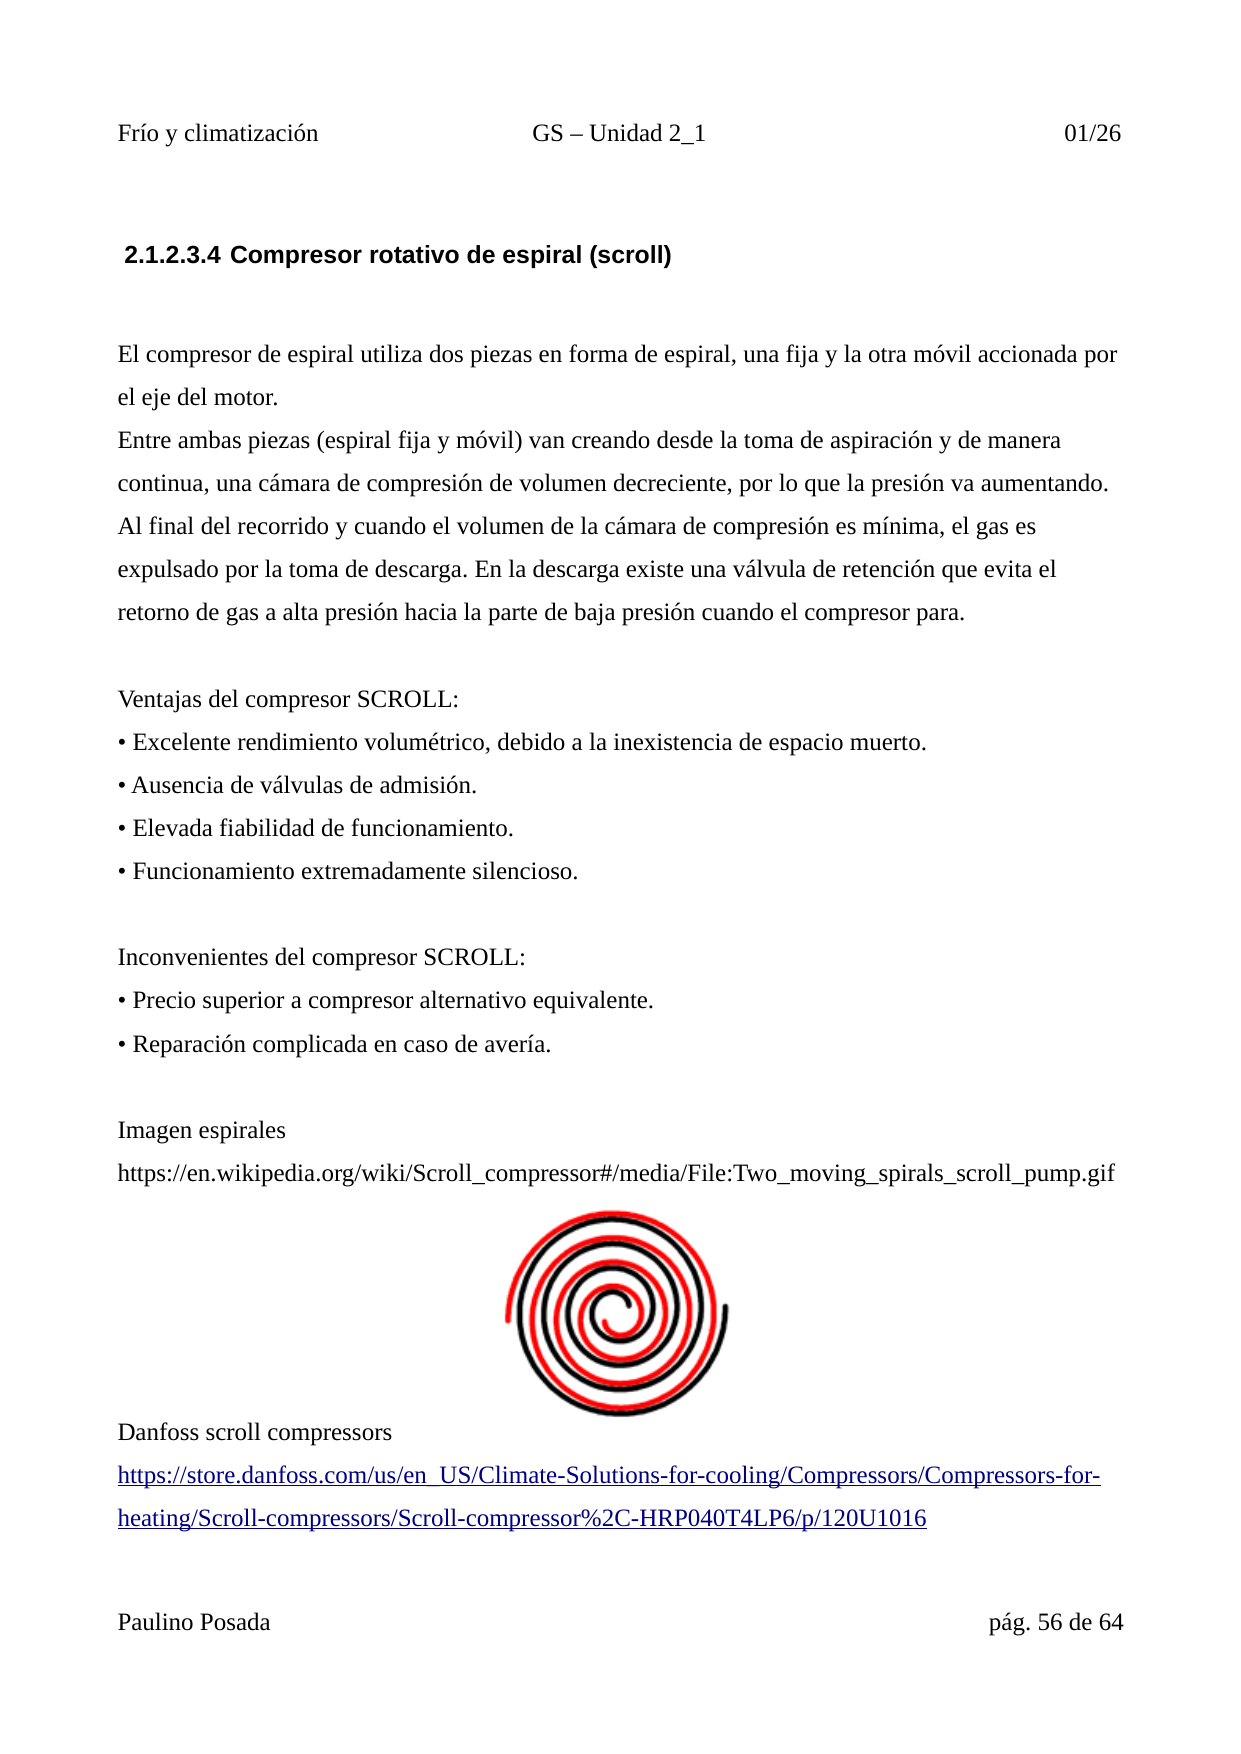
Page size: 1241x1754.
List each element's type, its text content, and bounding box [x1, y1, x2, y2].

text • Reparación complicada en caso de avería. [117, 1029, 1123, 1057]
text https://en.wikipedia.org/wiki/Scroll_compressor#/media/File:Two_moving_spirals_scroll_pump.gif [117, 1158, 1123, 1187]
text Inconvenientes del compresor SCROLL: [117, 942, 1123, 971]
text https://store.danfoss.com/us/en_US/Climate-Solutions-for-cooling/Compressors/Compressors-for-heating/Scroll-compressors/Scroll-compressor%2C-HRP040T4LP6/p/120U1016 [117, 1460, 1123, 1532]
text • Funcionamiento extremadamente silencioso. [117, 856, 1123, 885]
text • Excelente rendimiento volumétrico, debido a la inexistencia de espacio muerto. [117, 727, 1123, 756]
text • Elevada fiabilidad de funcionamiento. [117, 813, 1123, 842]
text Imagen espirales [117, 1115, 1123, 1144]
text Entre ambas piezas (espiral fija y móvil) van creando desde la toma de aspiración y de manera continua, una cámara de compresión de volumen decreciente, por lo que la presión va aumentando. Al final del recorrido y cuando el volumen de la cámara de compresión es mínima, el gas es expulsado por la toma de descarga. En la descarga existe una válvula de retención que evita el retorno de gas a alta presión hacia la parte de baja presión cuando el compresor para. [117, 425, 1123, 626]
text • Ausencia de válvulas de admisión. [117, 770, 1123, 799]
text • Precio superior a compresor alternativo equivalente. [117, 986, 1123, 1014]
text El compresor de espiral utiliza dos piezas en forma de espiral, una fija y la otra móvil accionada por el eje del motor. [117, 339, 1123, 411]
text Danfoss scroll compressors [117, 1417, 1123, 1446]
text Ventajas del compresor SCROLL: [117, 684, 1123, 712]
subtitle Compresor rotativo de espiral (scroll) [117, 240, 1123, 269]
picture [496, 1201, 745, 1439]
